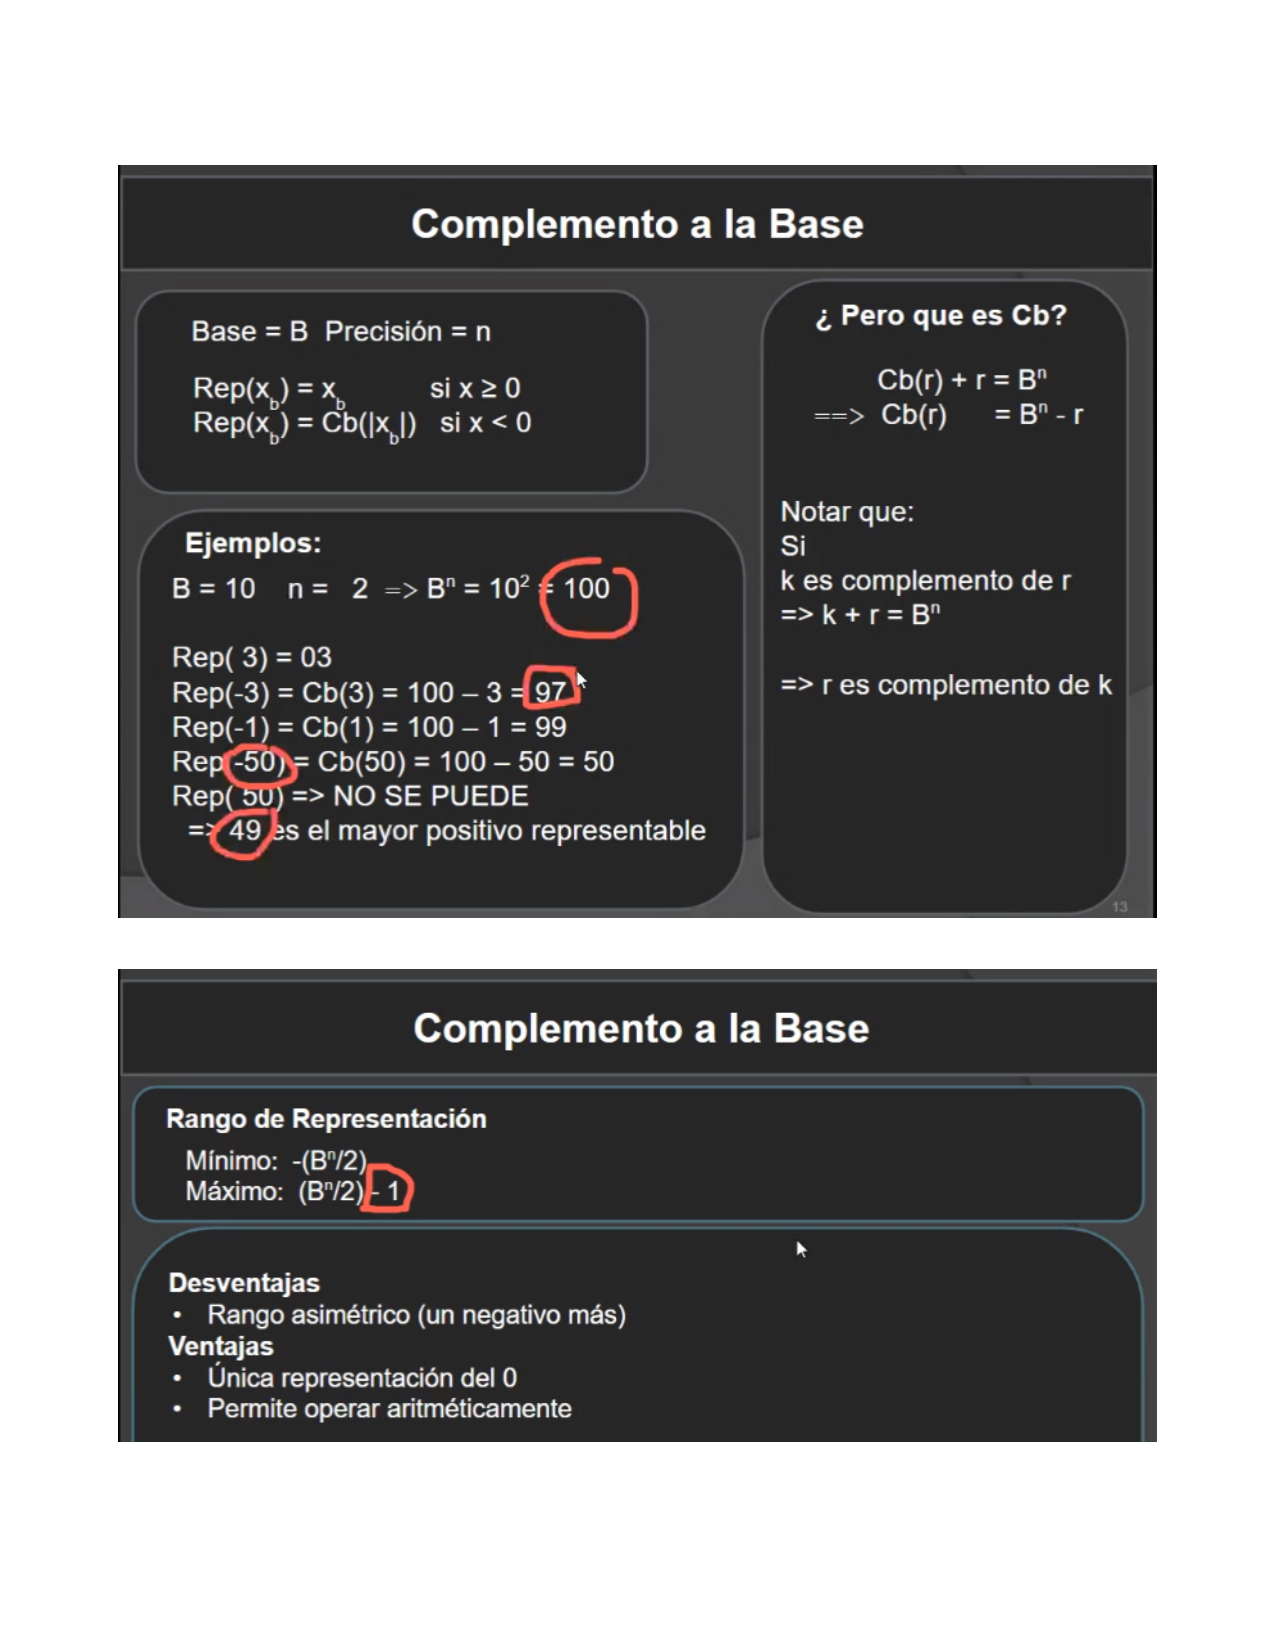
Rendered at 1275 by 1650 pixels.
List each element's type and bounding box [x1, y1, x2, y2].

picture [118, 969, 1157, 1442]
picture [118, 165, 1157, 918]
